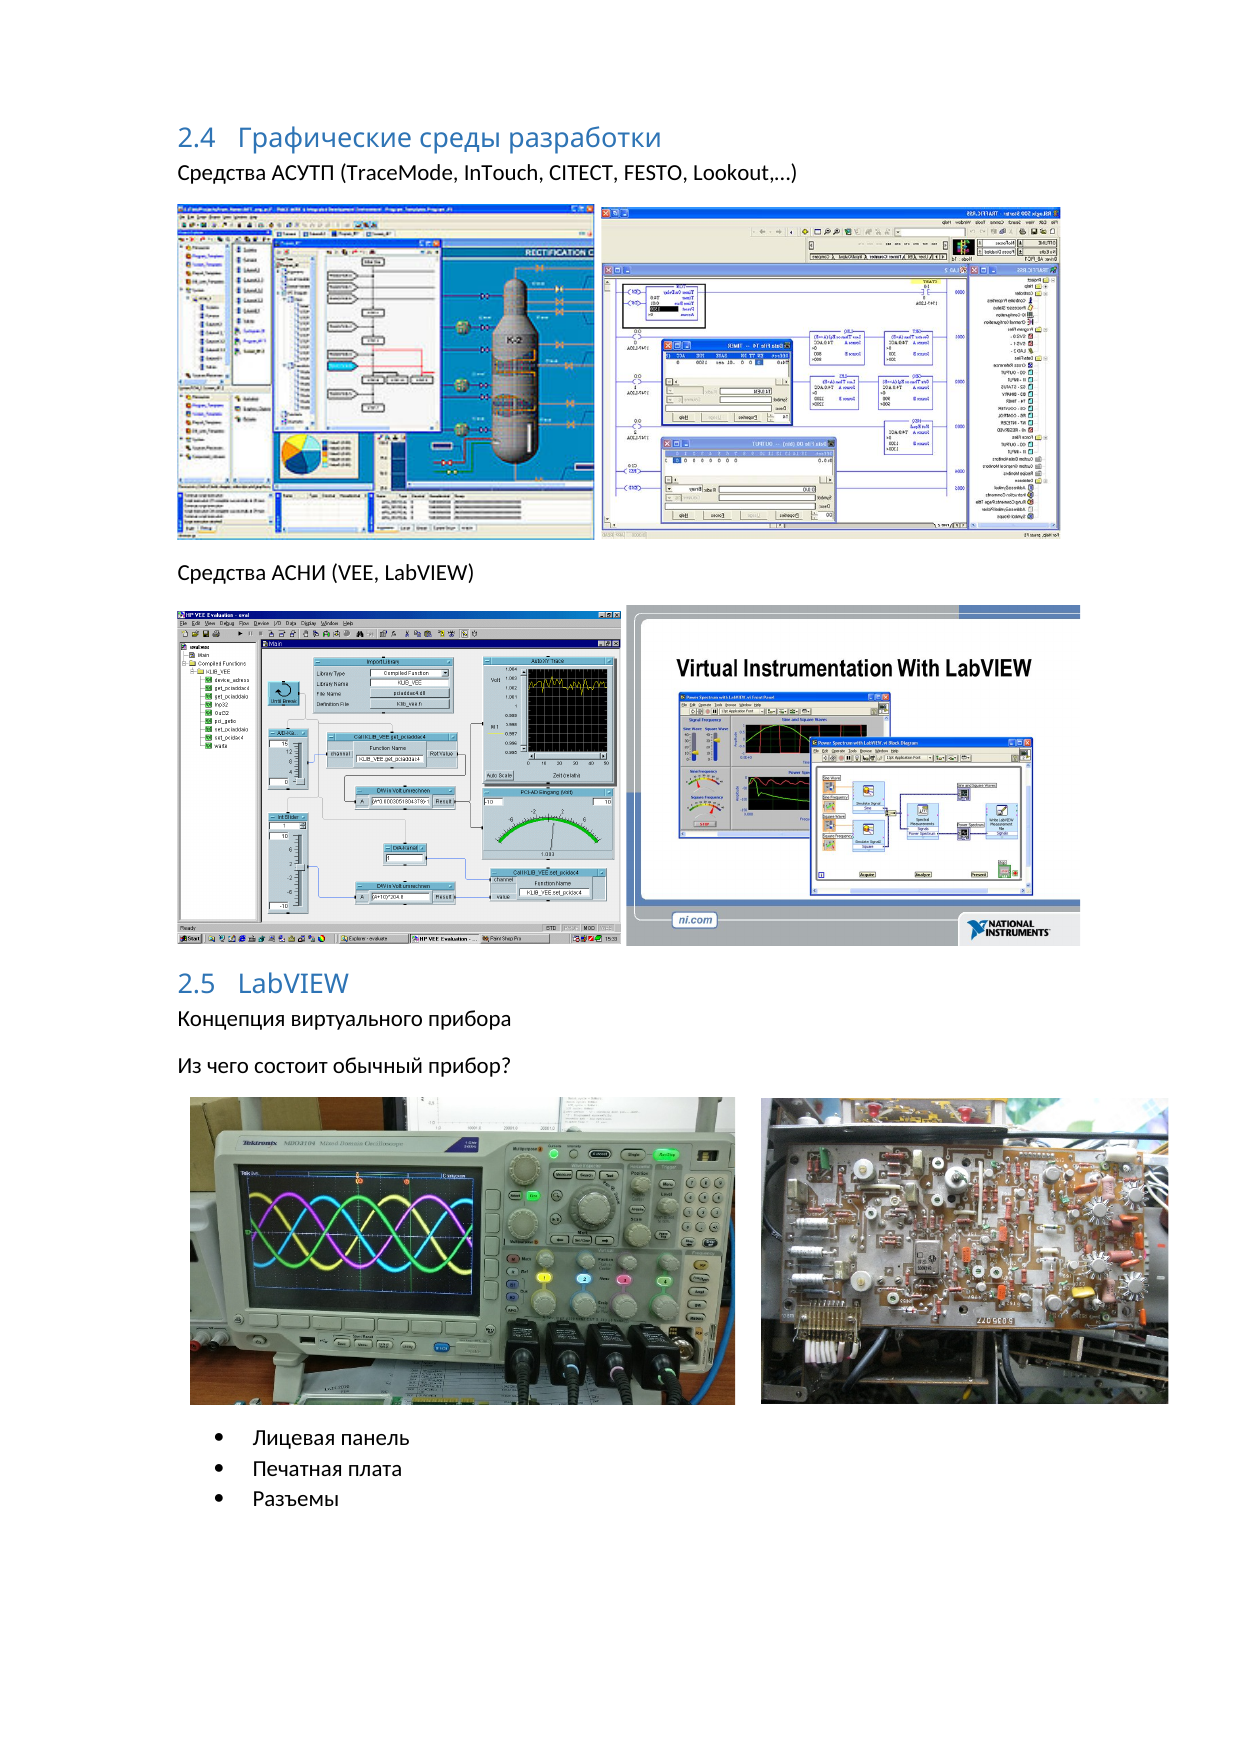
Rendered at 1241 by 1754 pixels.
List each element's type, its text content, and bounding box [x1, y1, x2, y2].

text Средства АСУТП (TraceMode, InTouch, CITECT, FESTO, Lookout,…) [177, 158, 1181, 186]
subtitle Графические среды разработки [177, 118, 1181, 155]
text Средства АСНИ (VEE, LabVIEW) [177, 558, 1181, 586]
picture [177, 204, 595, 540]
text Из чего состоит обычный прибор? [177, 1051, 1181, 1079]
text Концепция виртуального прибора [177, 1004, 1181, 1032]
subtitle LabVIEW [177, 964, 1181, 1001]
picture [177, 611, 621, 944]
list Печатная плата [215, 1454, 1181, 1482]
list Лицевая панель [215, 1423, 1181, 1452]
picture [190, 1097, 736, 1405]
picture [626, 605, 1081, 946]
list Разъемы [215, 1484, 1181, 1512]
picture [601, 207, 1061, 539]
picture [761, 1098, 1169, 1404]
